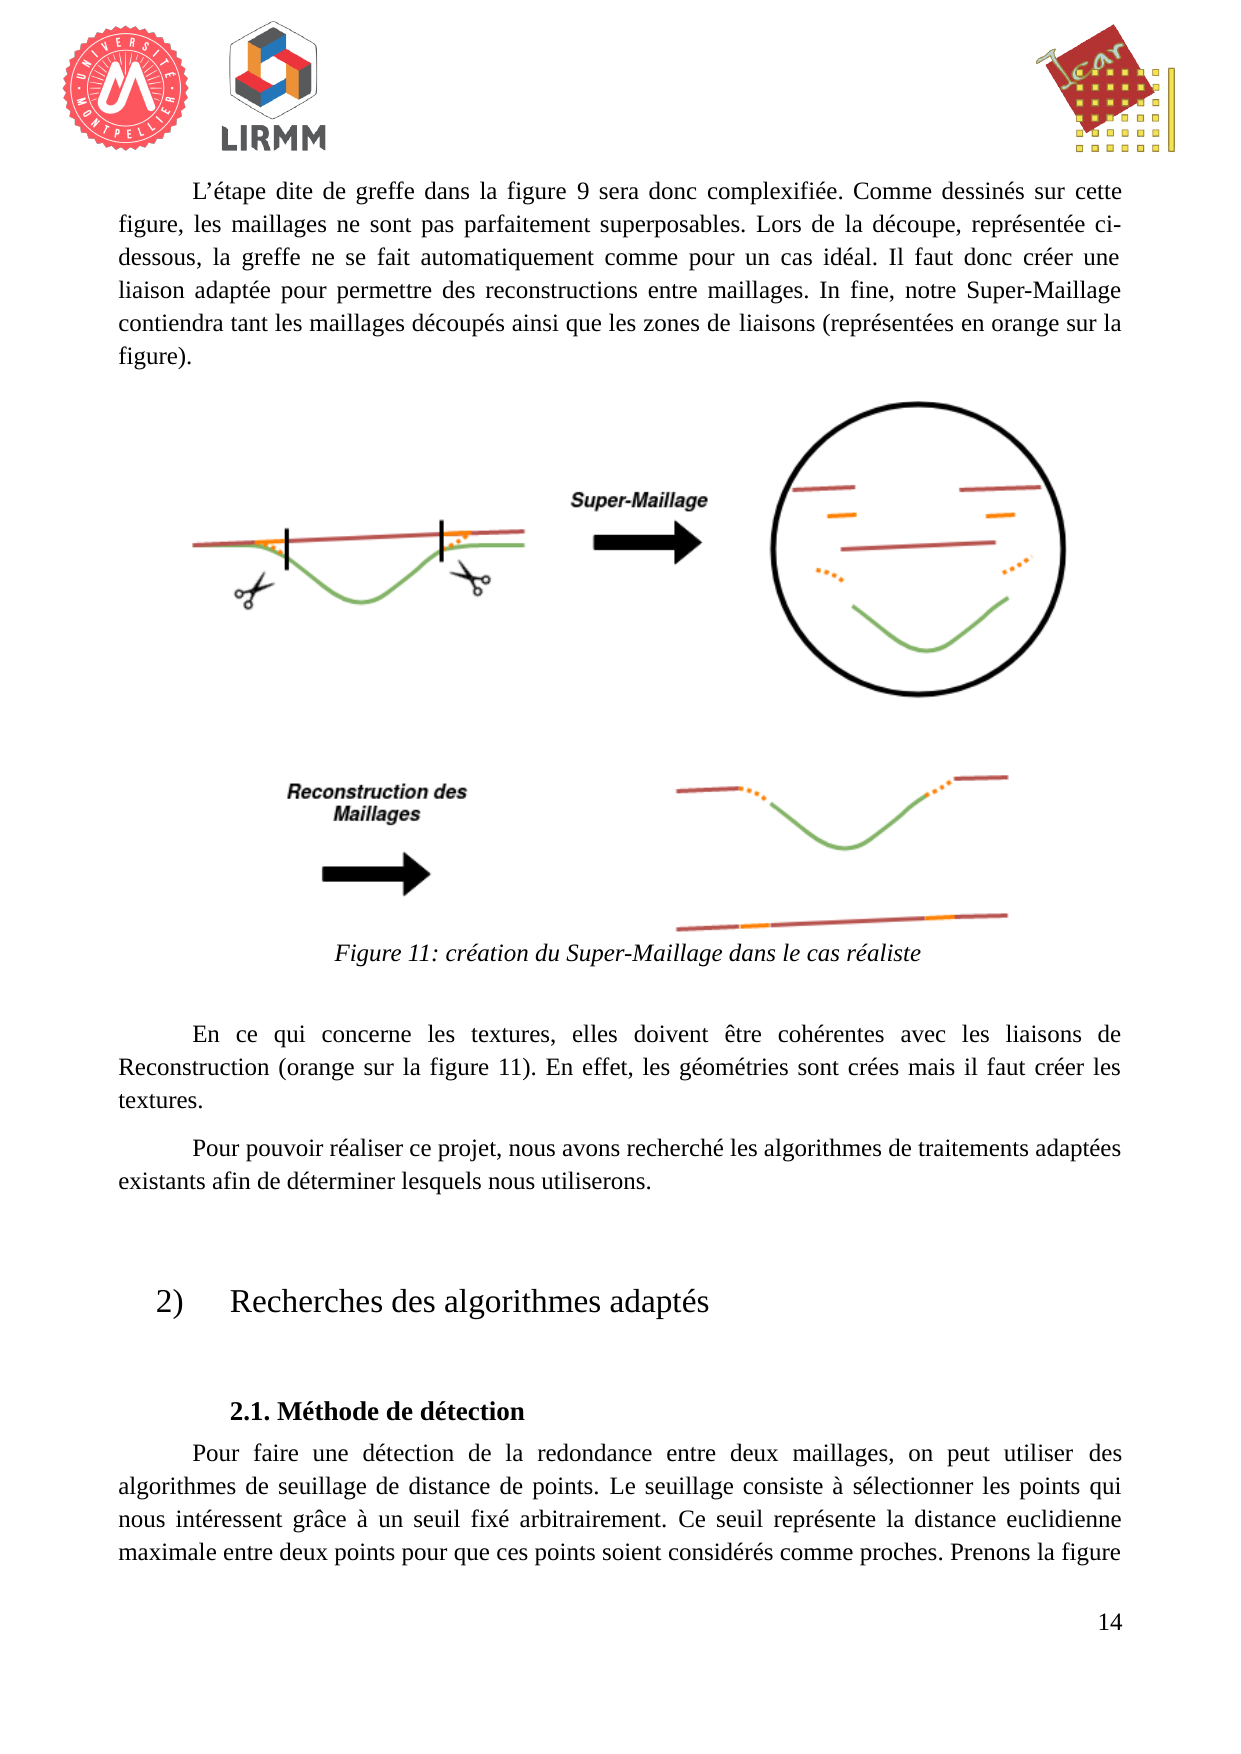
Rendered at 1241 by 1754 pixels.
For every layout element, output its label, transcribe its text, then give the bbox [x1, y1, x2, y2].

text En ce qui concerne les textures, elles doivent être cohérentes avec les liaisons de Reconstruction (orange sur la figure 11). En effet, les géométries sont crées mais il faut créer les textures. [118, 1019, 1122, 1114]
picture [191, 401, 1067, 933]
text Pour pouvoir réaliser ce projet, nous avons recherché les algorithmes de traitements adaptées existants afin de déterminer lesquels nous utiliserons. [118, 1133, 1122, 1194]
picture [57, 13, 201, 156]
text Pour faire une détection de la redondance entre deux maillages, on peut utiliser des algorithmes de seuillage de distance de points. Le seuillage consiste à sélectionner les points qui nous intéressent grâce à un seuil fixé arbitrairement. Ce seuil représente la distance euclidienne maximale entre deux points pour que ces points soient considérés comme proches. Prenons la figure [118, 1438, 1122, 1566]
subtitle 2.1. Méthode de détection [156, 1395, 1122, 1426]
subtitle Recherches des algorithmes adaptés [156, 1282, 1122, 1320]
picture [1025, 6, 1177, 154]
text Figure 11: création du Super-Maillage dans le cas réaliste [191, 933, 1066, 967]
picture [203, 16, 343, 155]
text L’étape dite de greffe dans la figure 9 sera donc complexifiée. Comme dessinés sur cette figure, les maillages ne sont pas parfaitement superposables. Lors de la découpe, représentée ci-dessous, la greffe ne se fait automatiquement comme pour un cas idéal. Il faut donc créer une liaison adaptée pour permettre des reconstructions entre maillages. In fine, notre Super-Maillage contiendra tant les maillages découpés ainsi que les zones de liaisons (représentées en orange sur la figure). [118, 176, 1122, 370]
